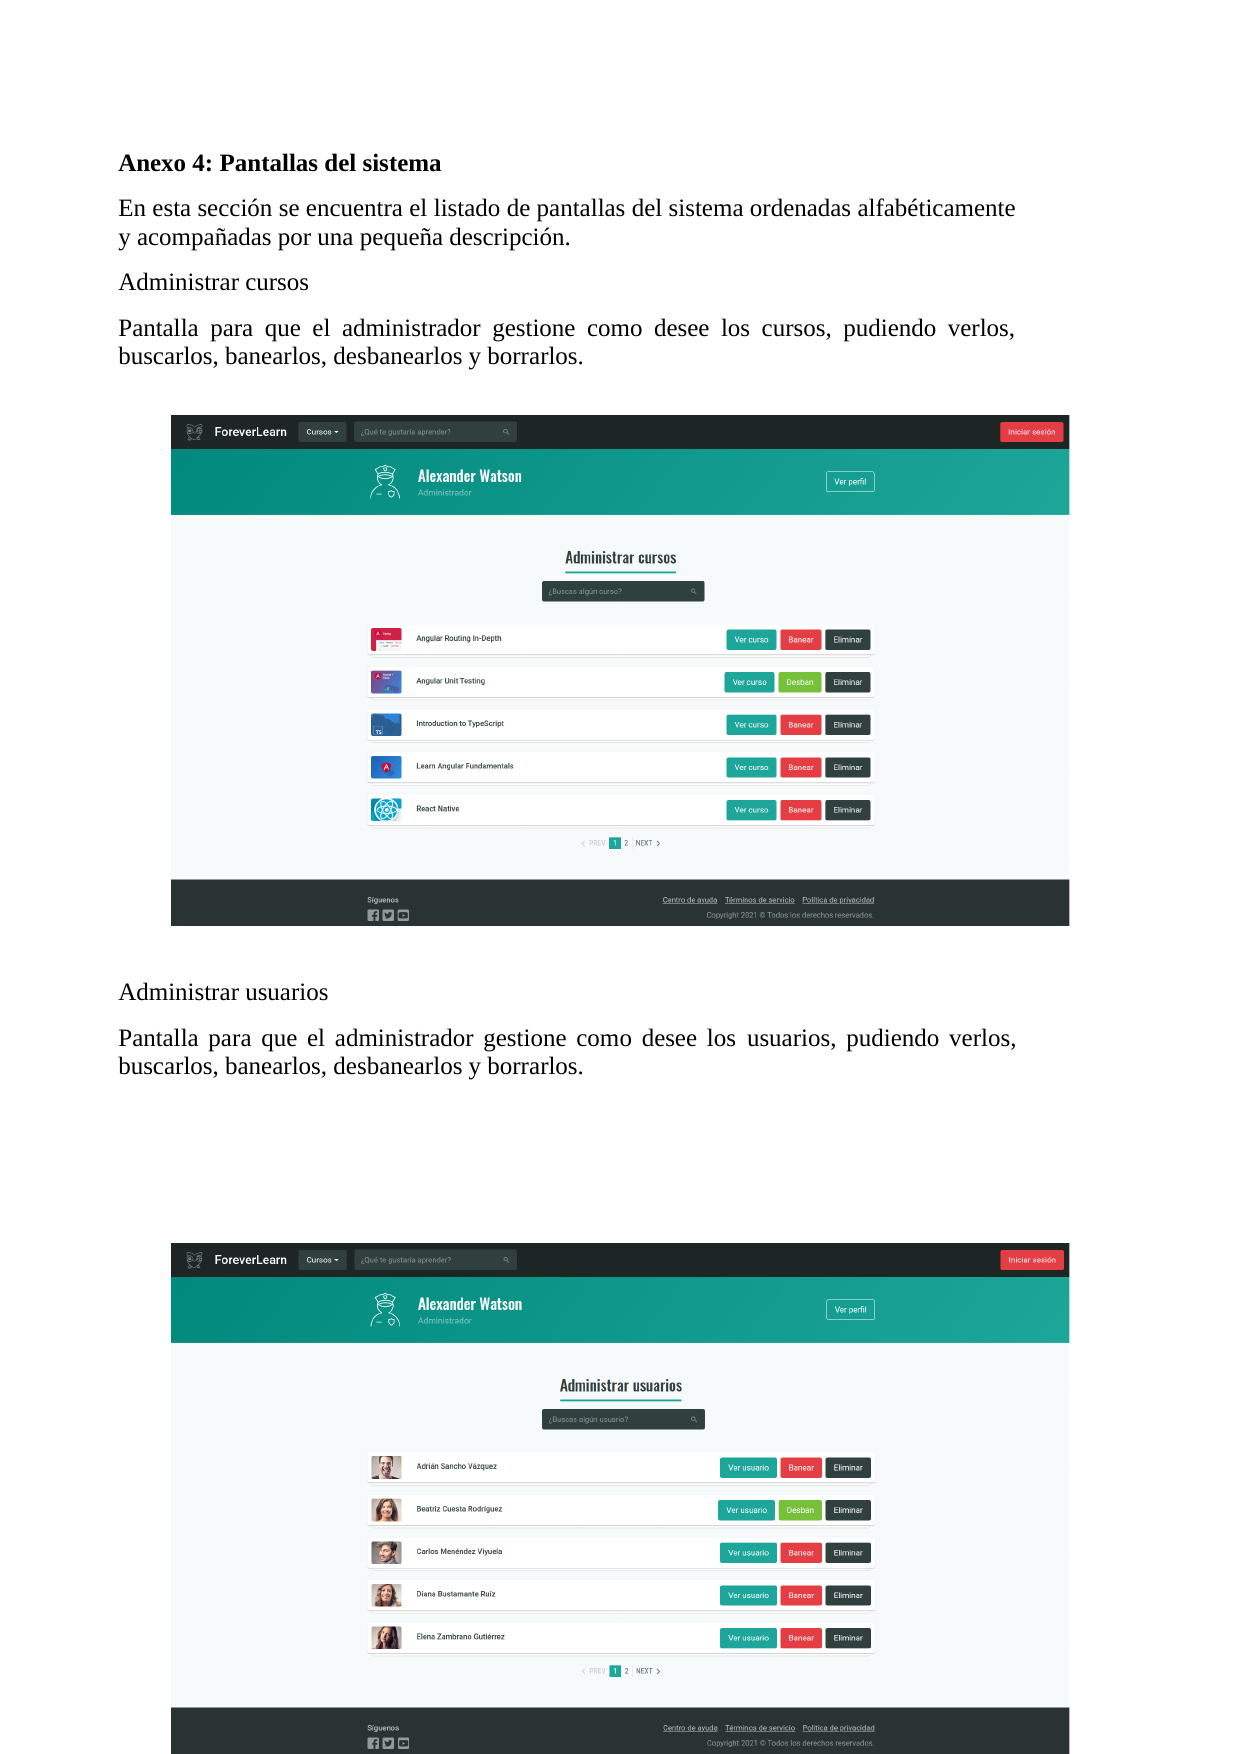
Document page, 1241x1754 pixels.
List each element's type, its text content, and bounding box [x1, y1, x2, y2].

picture [171, 1243, 1070, 1754]
picture [171, 415, 1070, 926]
text Administrar cursos [118, 267, 1017, 296]
text Anexo 4: Pantallas del sistema [118, 148, 1017, 176]
text Pantalla para que el administrador gestione como desee los usuarios, pudiendo verlos, buscarlos, banearlos, desbanearlos y borrarlos. [118, 1023, 1017, 1080]
text Administrar usuarios [118, 977, 1017, 1006]
text En esta sección se encuentra el listado de pantallas del sistema ordenadas alfabéticamente y acompañadas por una pequeña descripción. [118, 193, 1017, 251]
text Pantalla para que el administrador gestione como desee los cursos, pudiendo verlos, buscarlos, banearlos, desbanearlos y borrarlos. [118, 313, 1017, 370]
